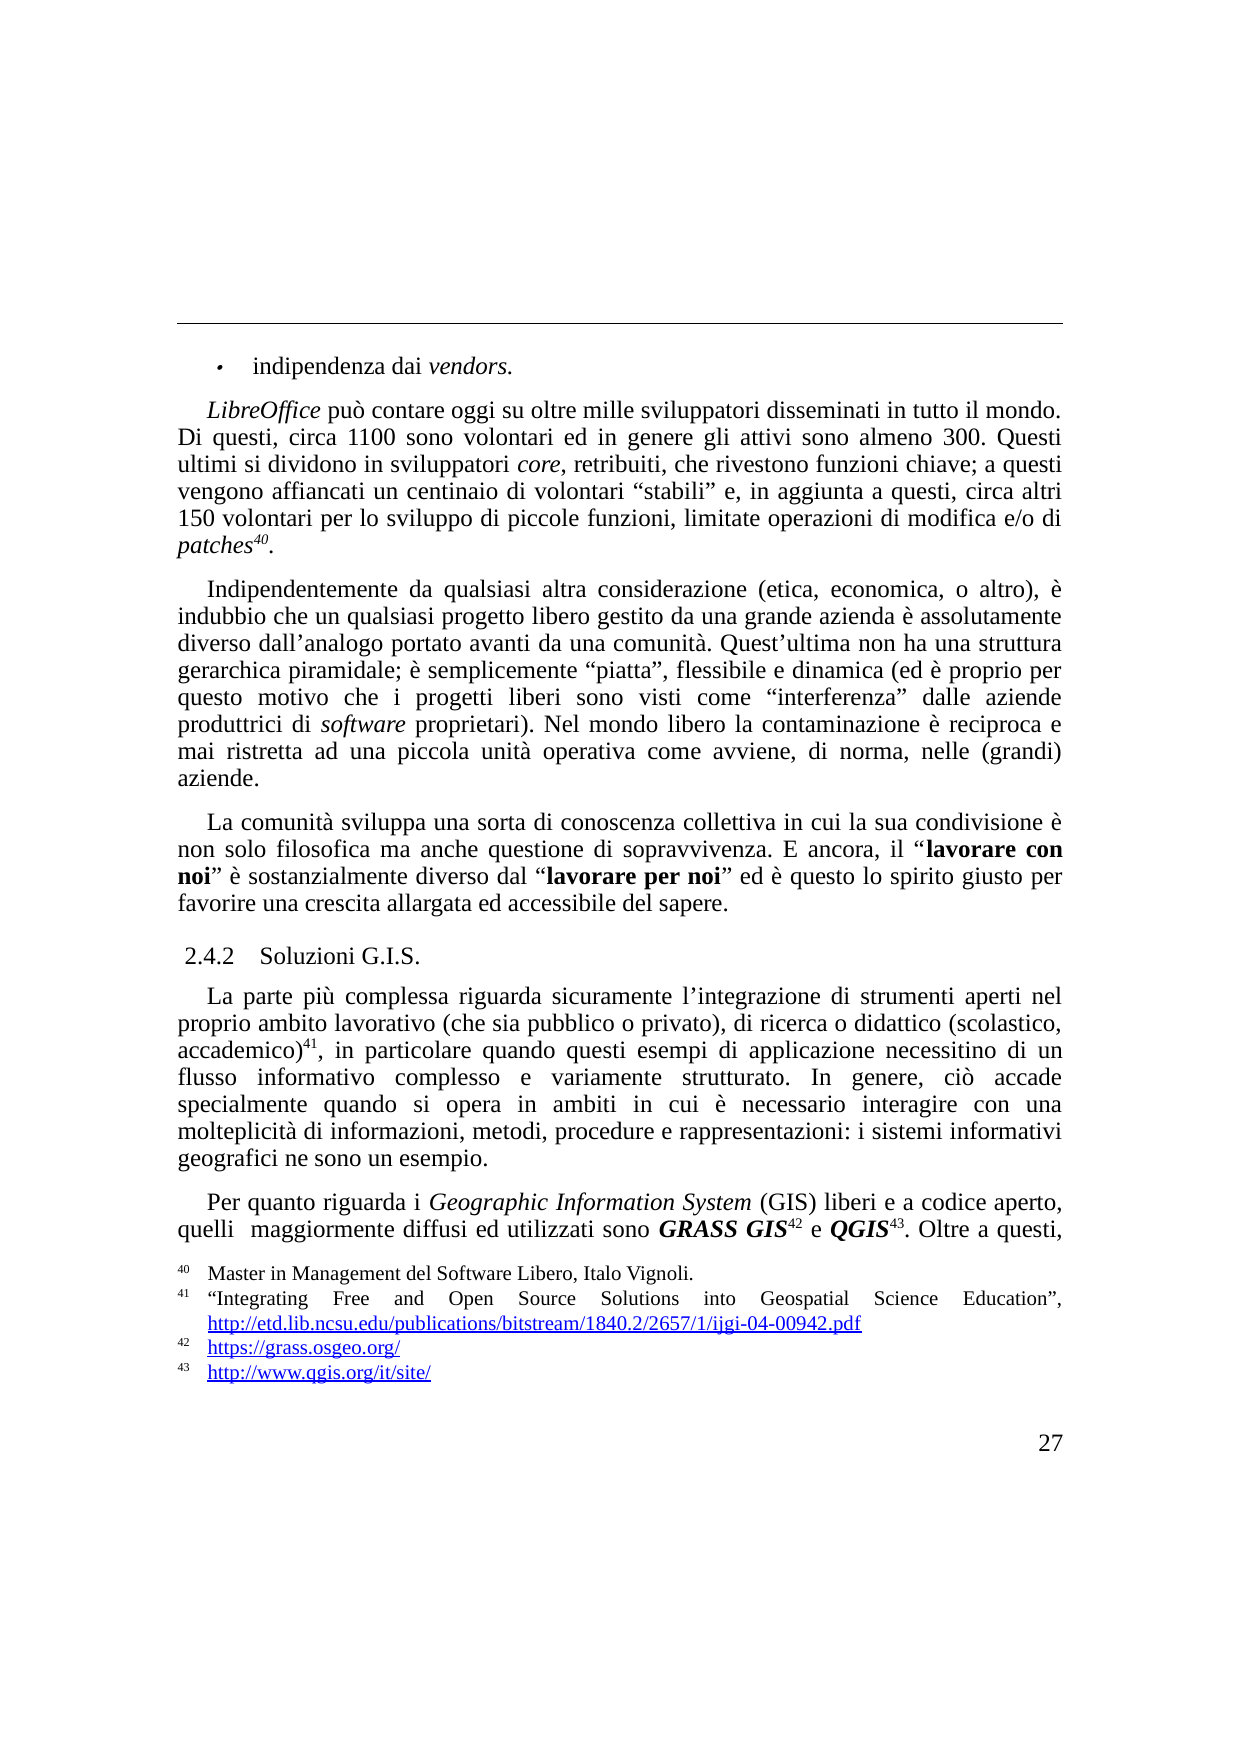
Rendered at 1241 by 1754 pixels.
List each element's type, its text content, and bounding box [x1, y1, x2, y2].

text https://grass.osgeo.org/ [177, 1336, 1063, 1359]
text Per quanto riguarda i Geographic Information System (GIS) liberi e a codice aperto, quelli maggiormente diffusi ed utilizzati sono GRASS GIS e QGIS. Oltre a questi, [177, 1189, 1063, 1243]
text LibreOffice può contare oggi su oltre mille sviluppatori disseminati in tutto il mondo. Di questi, circa 1100 sono volontari ed in genere gli attivi sono almeno 300. Questi ultimi si dividono in sviluppatori core, retribuiti, che rivestono funzioni chiave; a questi vengono affiancati un centinaio di volontari “stabili” e, in aggiunta a questi, circa altri 150 volontari per lo sviluppo di piccole funzioni, limitate operazioni di modifica e/o di patches. [177, 396, 1063, 559]
text “Integrating Free and Open Source Solutions into Geospatial Science Education”, http://etd.lib.ncsu.edu/publications/bitstream/1840.2/2657/1/ijgi-04-00942.pdf [177, 1287, 1063, 1334]
subtitle Soluzioni G.I.S. [184, 942, 1063, 970]
text Master in Management del Software Libero, Italo Vignoli. [177, 1262, 1063, 1285]
list indipendenza dai vendors. [215, 353, 1063, 380]
text La parte più complessa riguarda sicuramente l’integrazione di strumenti aperti nel proprio ambito lavorativo (che sia pubblico o privato), di ricerca o didattico (scolastico, accademico), in particolare quando questi esempi di applicazione necessitino di un flusso informativo complesso e variamente strutturato. In genere, ciò accade specialmente quando si opera in ambiti in cui è necessario interagire con una molteplicità di informazioni, metodi, procedure e rappresentazioni: i sistemi informativi geografici ne sono un esempio. [177, 982, 1063, 1172]
text http://www.qgis.org/it/site/ [177, 1361, 1063, 1384]
text Indipendentemente da qualsiasi altra considerazione (etica, economica, o altro), è indubbio che un qualsiasi progetto libero gestito da una grande azienda è assolutamente diverso dall’analogo portato avanti da una comunità. Quest’ultima non ha una struttura gerarchica piramidale; è semplicemente “piatta”, flessibile e dinamica (ed è proprio per questo motivo che i progetti liberi sono visti come “interferenza” dalle aziende produttrici di software proprietari). Nel mondo libero la contaminazione è reciproca e mai ristretta ad una piccola unità operativa come avviene, di norma, nelle (grandi) aziende. [177, 576, 1063, 792]
text La comunità sviluppa una sorta di conoscenza collettiva in cui la sua condivisione è non solo filosofica ma anche questione di sopravvivenza. E ancora, il “lavorare con noi” è sostanzialmente diverso dal “lavorare per noi” ed è questo lo spirito giusto per favorire una crescita allargata ed accessibile del sapere. [177, 809, 1063, 917]
